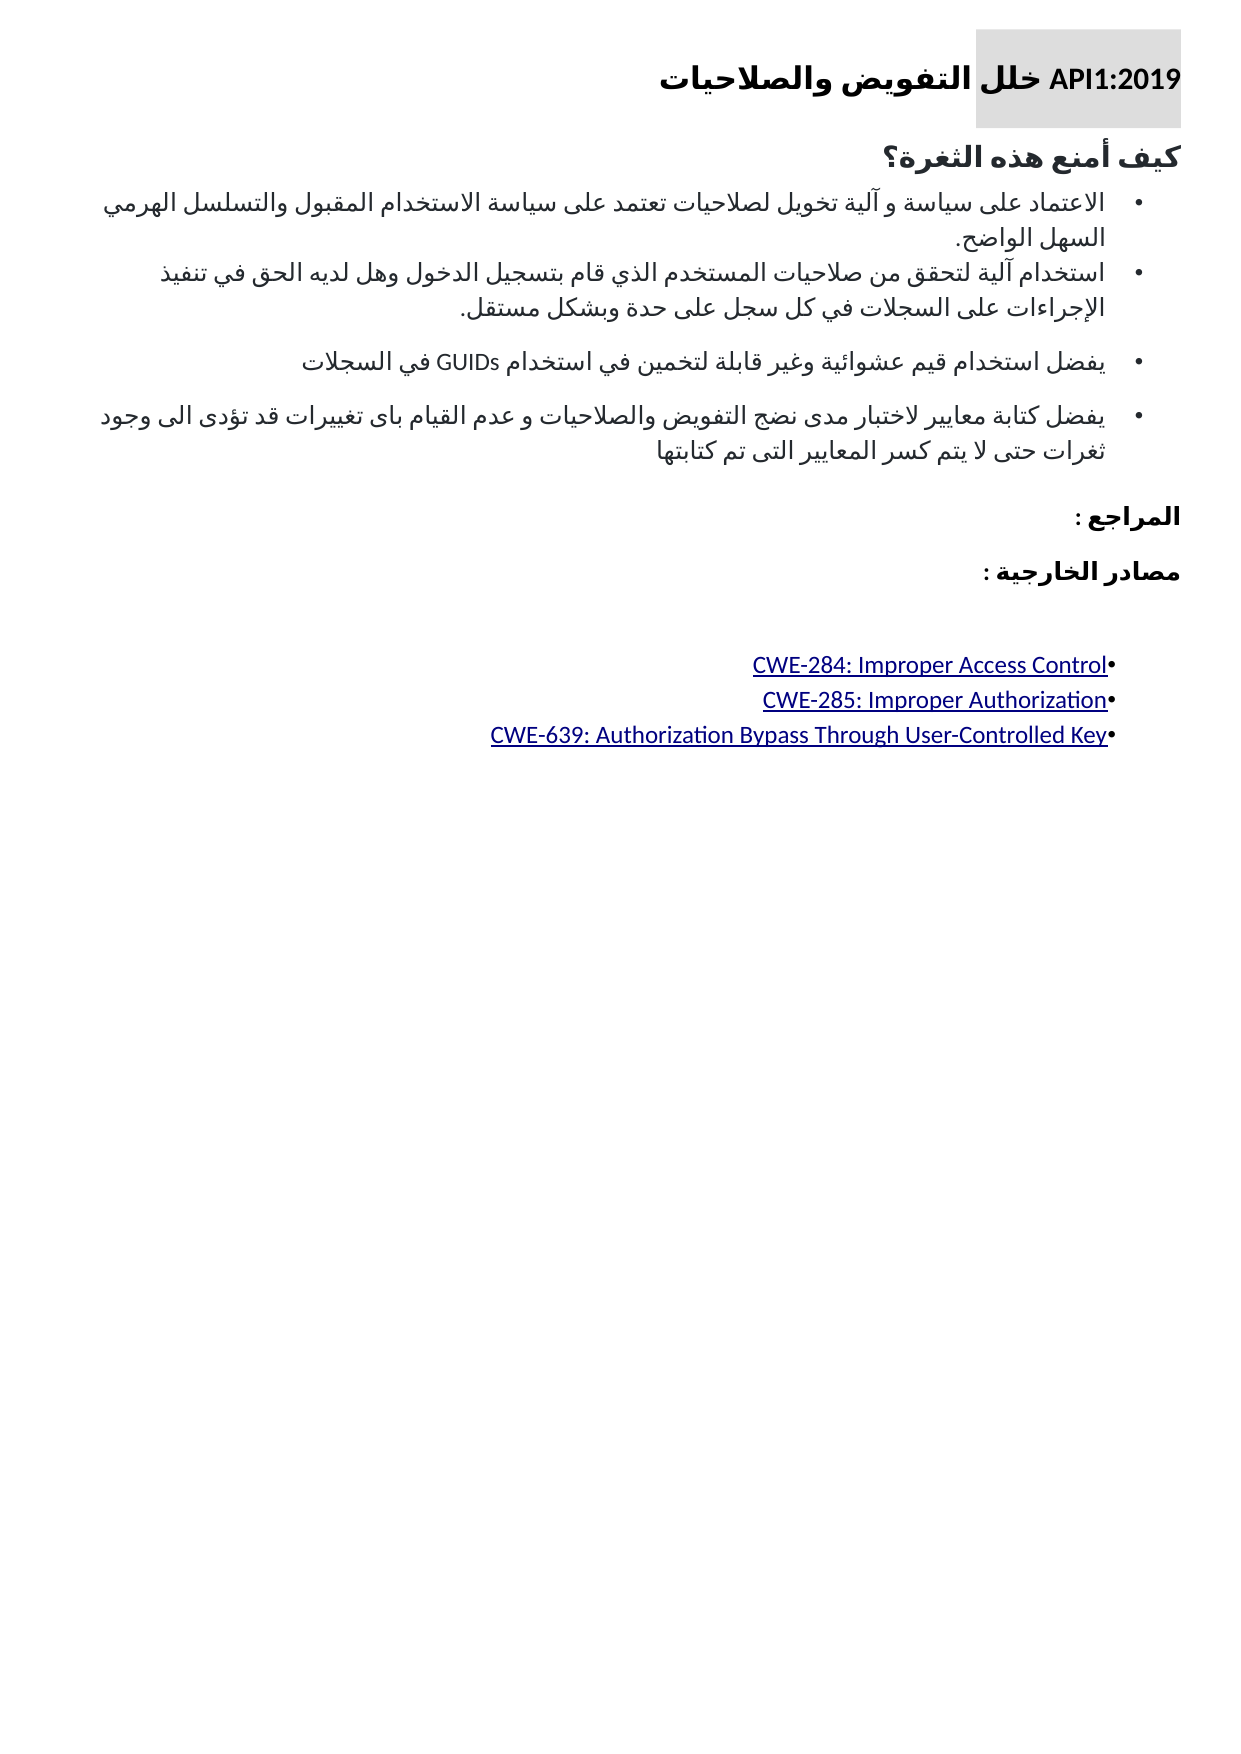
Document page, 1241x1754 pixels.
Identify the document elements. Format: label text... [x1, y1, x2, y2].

subtitle مصادر الخارجية : [59, 557, 1181, 587]
list يفضل كتابة معايير لاختبار مدى نضج التفويض والصلاحيات و عدم القيام باى تغييرات قد تؤدى الى وجود ثغرات حتى لا يتم كسر المعايير التى تم كتابتها [59, 400, 1144, 465]
subtitle المراجع : [59, 501, 1181, 532]
subtitle كيف أمنع هذه الثغرة؟ [59, 139, 1181, 175]
list استخدام آلية لتحقق من صلاحيات المستخدم الذي قام بتسجيل الدخول وهل لديه الحق في تنفيذ الإجراءات على السجلات في كل سجل على حدة وبشكل مستقل. [59, 257, 1144, 323]
list يفضل استخدام قيم عشوائية وغير قابلة لتخمين في استخدام GUIDs في السجلات [59, 346, 1144, 377]
list الاعتماد على سياسة و آلية تخويل لصلاحيات تعتمد على سياسة الاستخدام المقبول والتسلسل الهرمي السهل الواضح. [59, 187, 1144, 253]
list CWE-284: Improper Access Control [59, 649, 1137, 680]
list CWE-285: Improper Authorization [59, 684, 1137, 715]
list CWE-639: Authorization Bypass Through User-Controlled Key [59, 719, 1137, 750]
